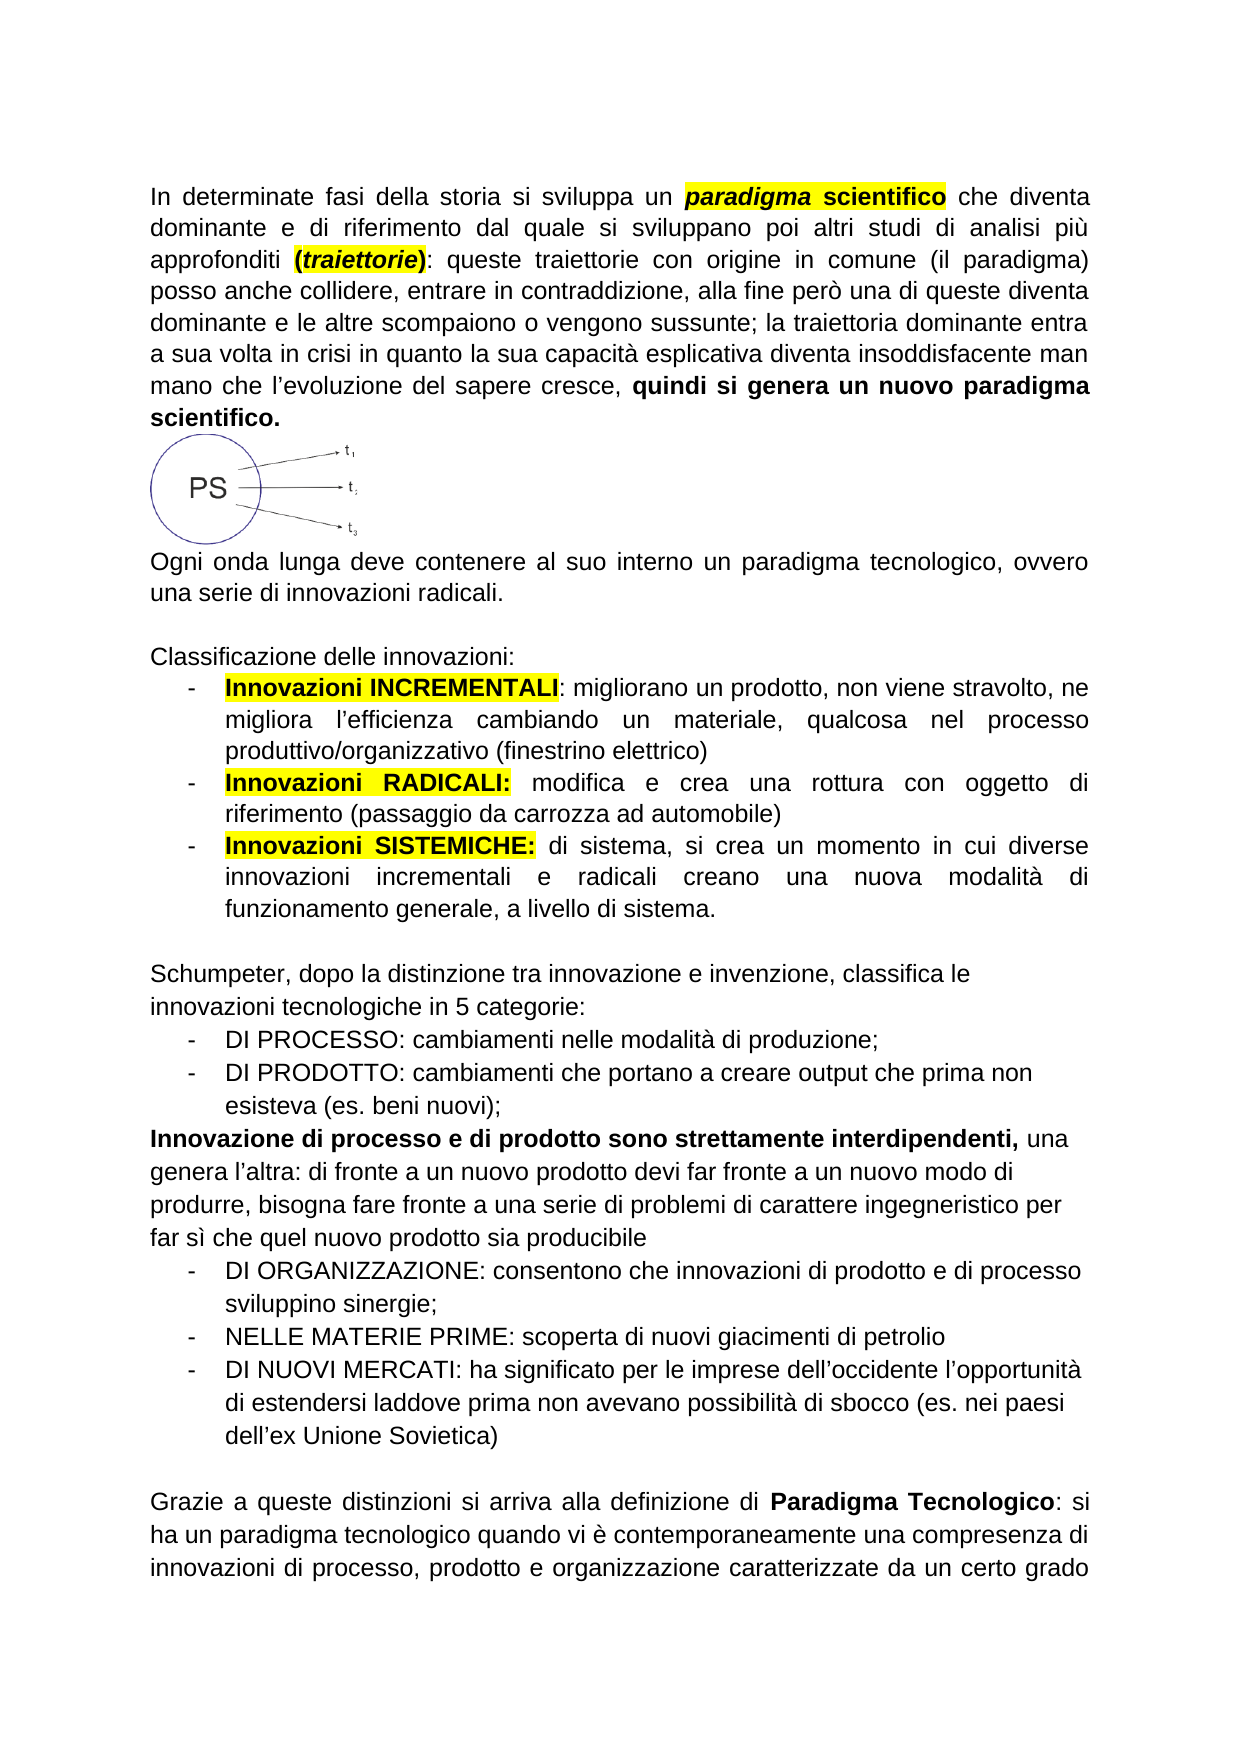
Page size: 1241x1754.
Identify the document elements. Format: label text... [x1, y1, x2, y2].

text Classificazione delle innovazioni: [150, 641, 1090, 670]
list Innovazioni SISTEMICHE: di sistema, si crea un momento in cui diverse innovazioni incrementali e radicali creano una nuova modalità di funzionamento generale, a livello di sistema. [187, 831, 1090, 923]
list DI NUOVI MERCATI: ha significato per le imprese dell’occidente l’opportunità di estendersi laddove prima non avevano possibilità di sbocco (es. nei paesi dell’ex Unione Sovietica) [187, 1355, 1090, 1449]
list Innovazioni RADICALI: modifica e crea una rottura con oggetto di riferimento (passaggio da carrozza ad automobile) [187, 768, 1090, 828]
list NELLE MATERIE PRIME: scoperta di nuovi giacimenti di petrolio [187, 1322, 1090, 1351]
list DI PROCESSO: cambiamenti nelle modalità di produzione; [187, 1024, 1090, 1053]
text Schumpeter, dopo la distinzione tra innovazione e invenzione, classifica le innovazioni tecnologiche in 5 categorie: [150, 958, 1090, 1020]
text Ogni onda lunga deve contenere al suo interno un paradigma tecnologico, ovvero una serie di innovazioni radicali. [150, 547, 1090, 607]
list Innovazioni INCREMENTALI: migliorano un prodotto, non viene stravolto, ne migliora l’efficienza cambiando un materiale, qualcosa nel processo produttivo/organizzativo (finestrino elettrico) [187, 673, 1090, 765]
picture [150, 434, 358, 545]
text Innovazione di processo e di prodotto sono strettamente interdipendenti, una genera l’altra: di fronte a un nuovo prodotto devi far fronte a un nuovo modo di produrre, bisogna fare fronte a una serie di problemi di carattere ingegneristico per far sì che quel nuovo prodotto sia producibile [150, 1124, 1090, 1251]
text In determinate fasi della storia si sviluppa un paradigma scientifico che diventa dominante e di riferimento dal quale si sviluppano poi altri studi di analisi più approfonditi (traiettorie): queste traiettorie con origine in comune (il paradigma) posso anche collidere, entrare in contraddizione, alla fine però una di queste diventa dominante e le altre scompaiono o vengono sussunte; la traiettoria dominante entra a sua volta in crisi in quanto la sua capacità esplicativa diventa insoddisfacente man mano che l’evoluzione del sapere cresce, quindi si genera un nuovo paradigma scientifico. [150, 182, 1090, 431]
list DI ORGANIZZAZIONE: consentono che innovazioni di prodotto e di processo sviluppino sinergie; [187, 1256, 1090, 1317]
list DI PRODOTTO: cambiamenti che portano a creare output che prima non esisteva (es. beni nuovi); [187, 1058, 1090, 1119]
text Grazie a queste distinzioni si arriva alla definizione di Paradigma Tecnologico: si ha un paradigma tecnologico quando vi è contemporaneamente una compresenza di innovazioni di processo, prodotto e organizzazione caratterizzate da un certo grado [150, 1487, 1090, 1582]
